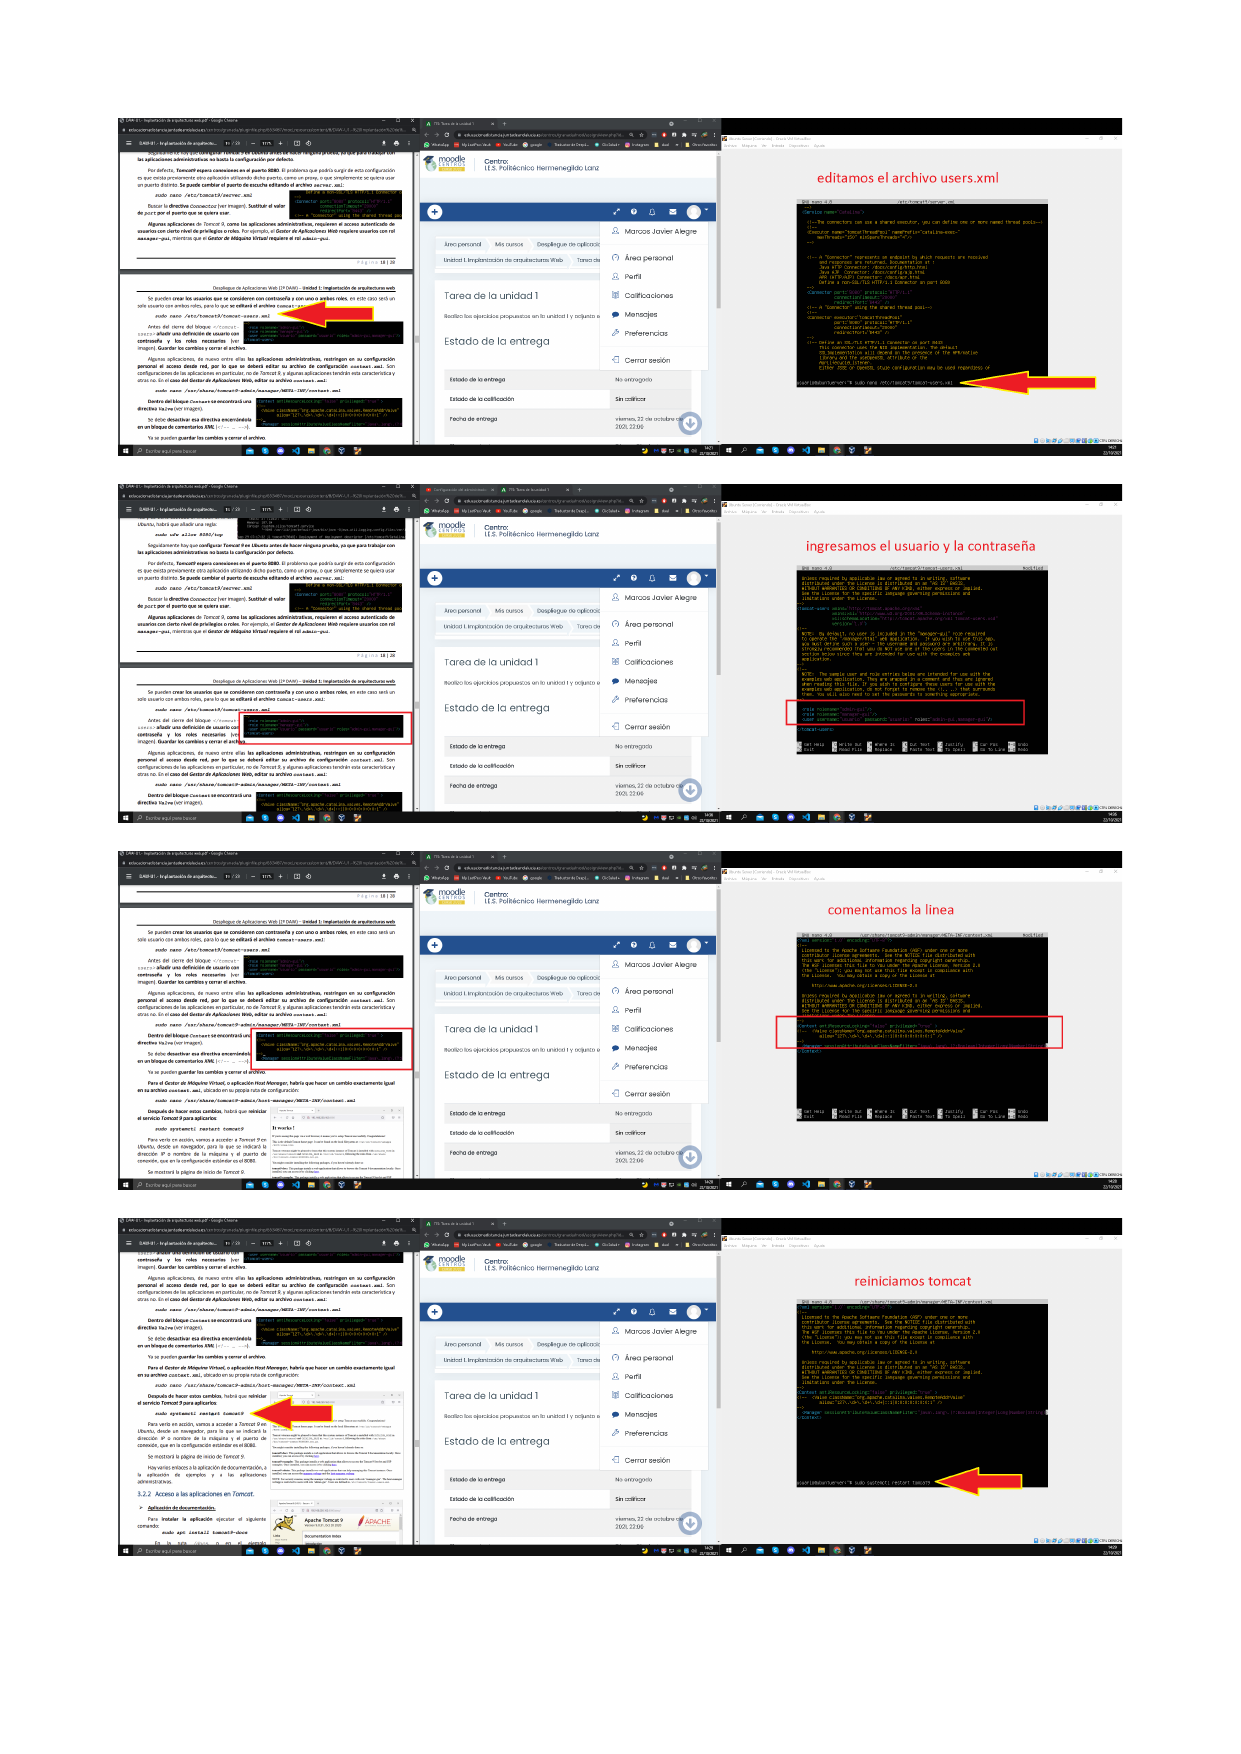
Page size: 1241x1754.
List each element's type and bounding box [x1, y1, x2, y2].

picture [118, 851, 1123, 1190]
picture [118, 484, 1123, 823]
picture [118, 1218, 1123, 1556]
picture [118, 118, 1123, 456]
